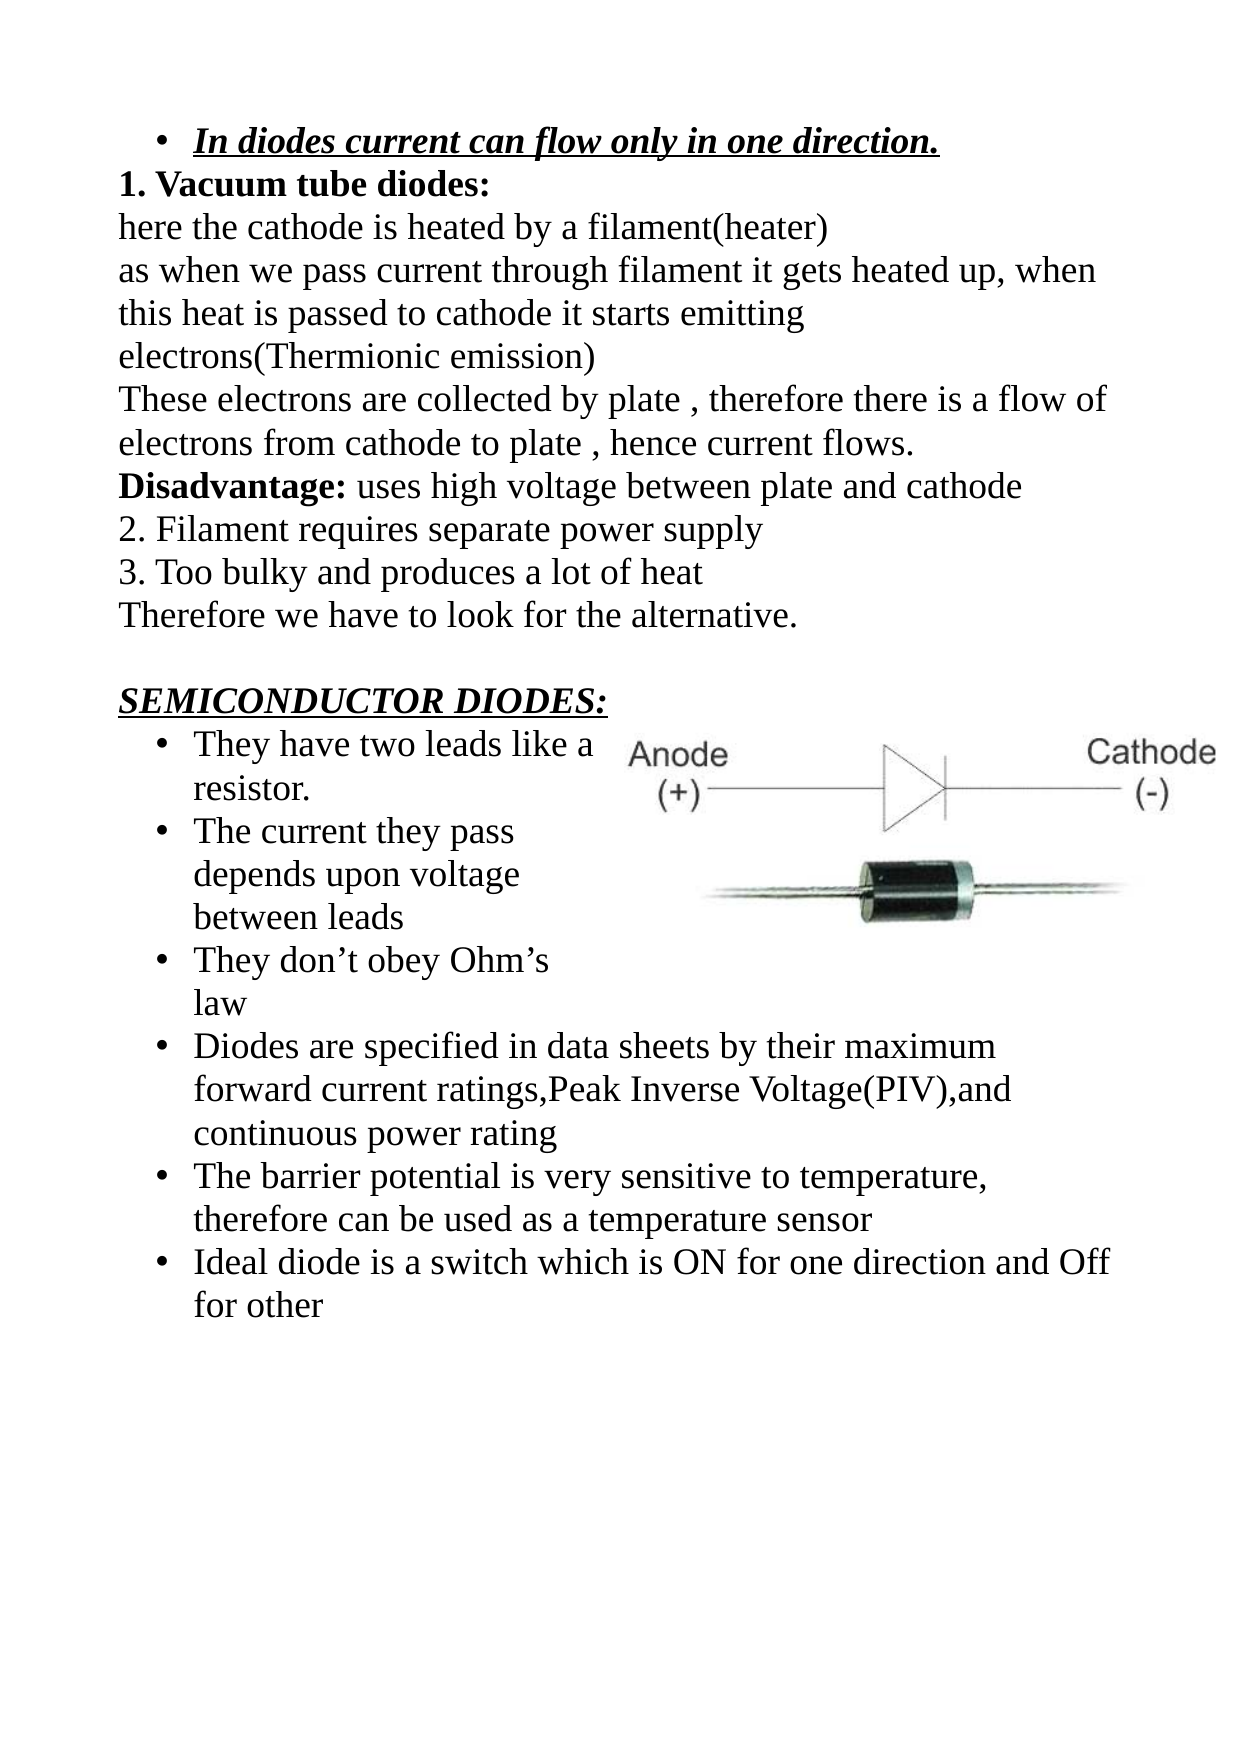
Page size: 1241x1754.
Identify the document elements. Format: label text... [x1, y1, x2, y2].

text Therefore we have to look for the alternative. [118, 592, 1122, 636]
list In diodes current can flow only in one direction. [156, 118, 1122, 161]
list The current they pass depends upon voltage between leads [156, 808, 604, 937]
list Ideal diode is a switch which is ON for one direction and Off for other [156, 1239, 1122, 1326]
picture [604, 723, 1240, 978]
text as when we pass current through filament it gets heated up, when this heat is passed to cathode it starts emitting electrons(Thermionic emission) [118, 247, 1122, 377]
text here the cathode is heated by a filament(heater) [118, 204, 1122, 247]
text SEMICONDUCTOR DIODES: [118, 679, 1122, 722]
list They don’t obey Ohm’s law [156, 937, 1122, 1024]
text 2. Filament requires separate power supply [118, 506, 1122, 549]
text These electrons are collected by plate , therefore there is a flow of electrons from cathode to plate , hence current flows. [118, 377, 1122, 463]
list They have two leads like a resistor. [156, 722, 1122, 808]
list Diodes are specified in data sheets by their maximum forward current ratings,Peak Inverse Voltage(PIV),and continuous power rating [156, 1024, 1122, 1153]
text 1. Vacuum tube diodes: [118, 161, 1122, 204]
list The barrier potential is very sensitive to temperature, therefore can be used as a temperature sensor [156, 1153, 1122, 1239]
text Disadvantage: uses high voltage between plate and cathode [118, 463, 1122, 506]
text 3. Too bulky and produces a lot of heat [118, 549, 1122, 592]
